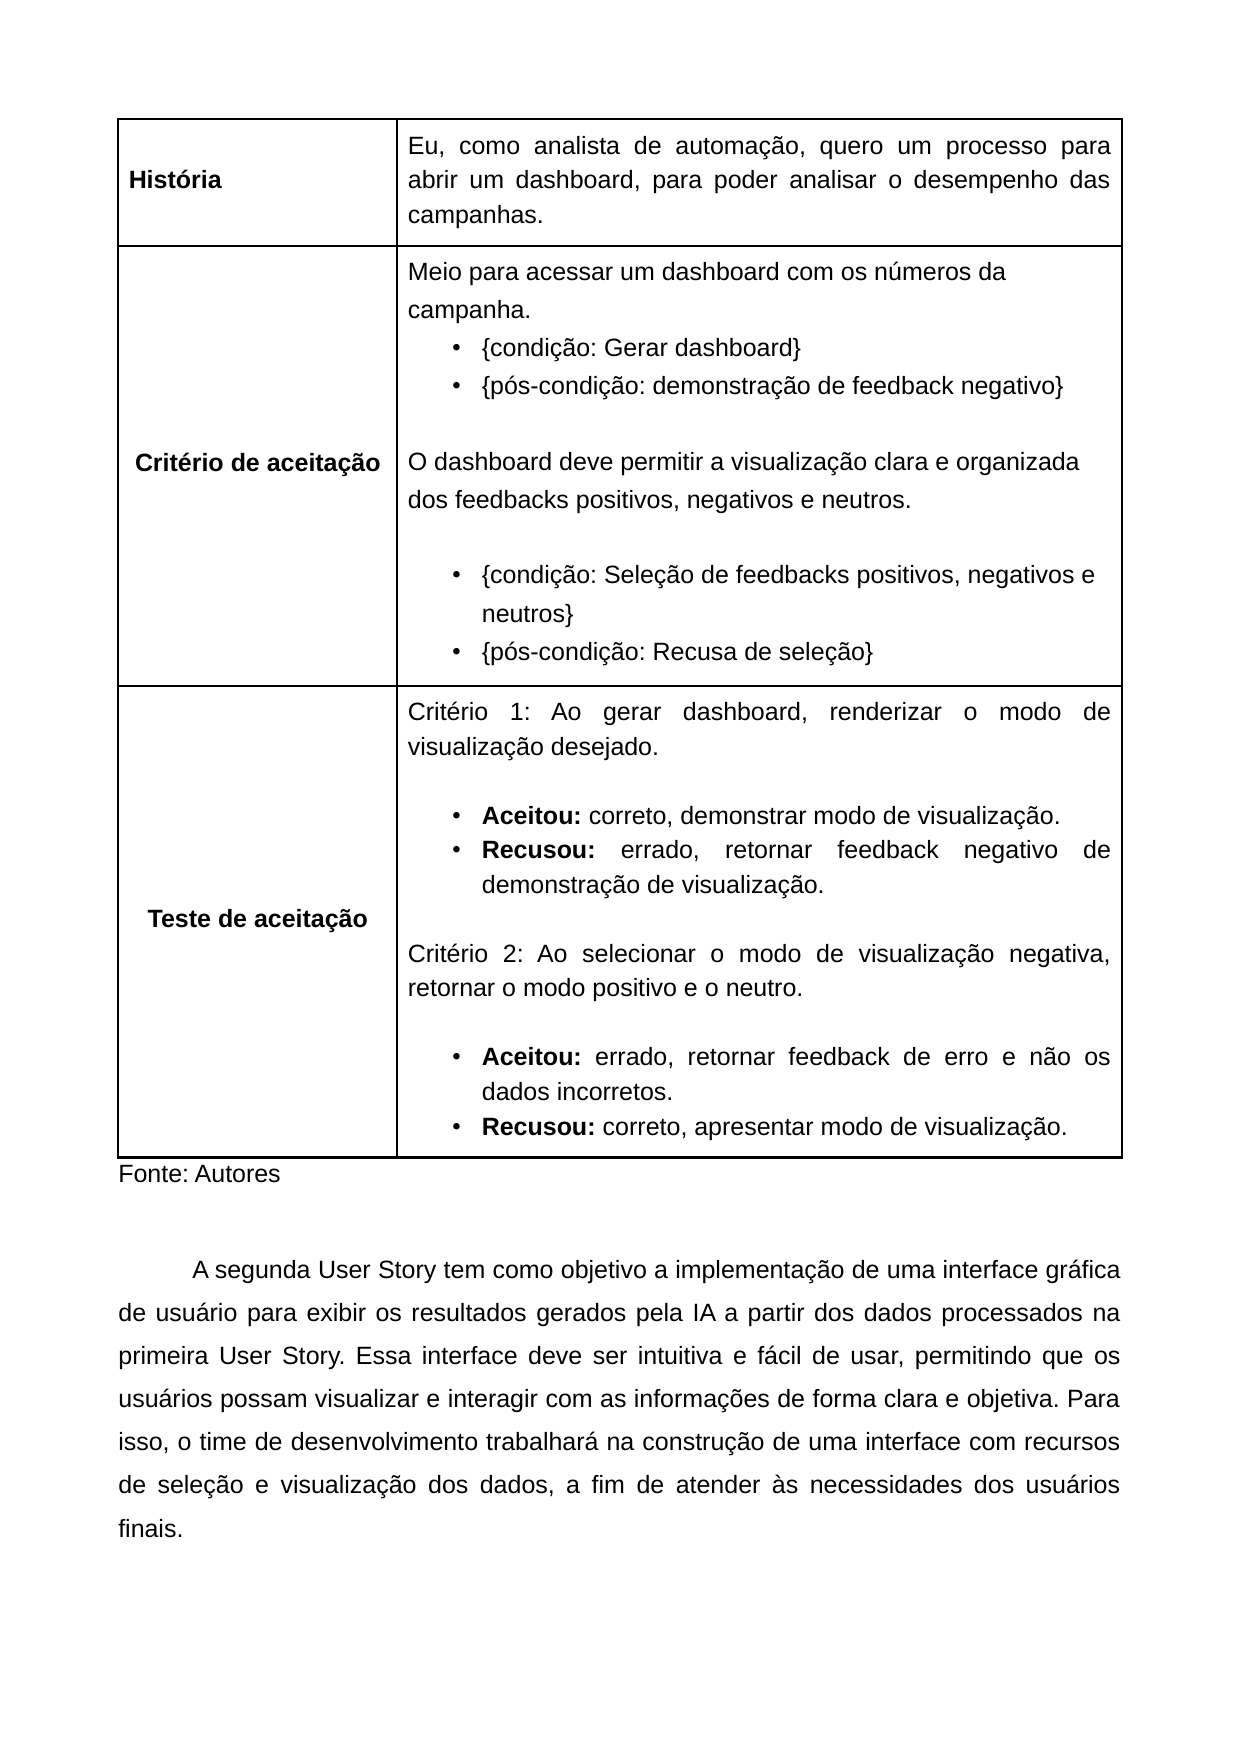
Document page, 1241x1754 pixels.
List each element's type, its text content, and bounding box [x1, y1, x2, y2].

table_cell Eu, como analista de automação, quero um processo para abrir um dashboard, para poder analisar o desempenho das campanhas. [398, 120, 1121, 244]
table_cell História [119, 120, 396, 244]
table_cell Critério 1: Ao gerar dashboard, renderizar o modo de visualização desejado. Aceitou: correto, demonstrar modo de visualização. Recusou: errado, retornar feedback negativo de demonstração de visualização. Critério 2: Ao selecionar o modo de visualização negativa, retornar o modo positivo e o neutro. Aceitou: errado, retornar feedback de erro e não os dados incorretos. Recusou: correto, apresentar modo de visualização. [398, 687, 1121, 1156]
table_cell Critério de aceitação [119, 247, 396, 685]
text A segunda User Story tem como objetivo a implementação de uma interface gráfica de usuário para exibir os resultados gerados pela IA a partir dos dados processados na primeira User Story. Essa interface deve ser intuitiva e fácil de usar, permitindo que os usuários possam visualizar e interagir com as informações de forma clara e objetiva. Para isso, o time de desenvolvimento trabalhará na construção de uma interface com recursos de seleção e visualização dos dados, a fim de atender às necessidades dos usuários finais. [118, 1255, 1122, 1542]
table_cell Meio para acessar um dashboard com os números da campanha. {condição: Gerar dashboard} {pós-condição: demonstração de feedback negativo} O dashboard deve permitir a visualização clara e organizada dos feedbacks positivos, negativos e neutros. {condição: Seleção de feedbacks positivos, negativos e neutros} {pós-condição: Recusa de seleção} [398, 247, 1121, 685]
text Fonte: Autores [118, 1159, 1122, 1187]
table_cell Teste de aceitação [119, 687, 396, 1156]
